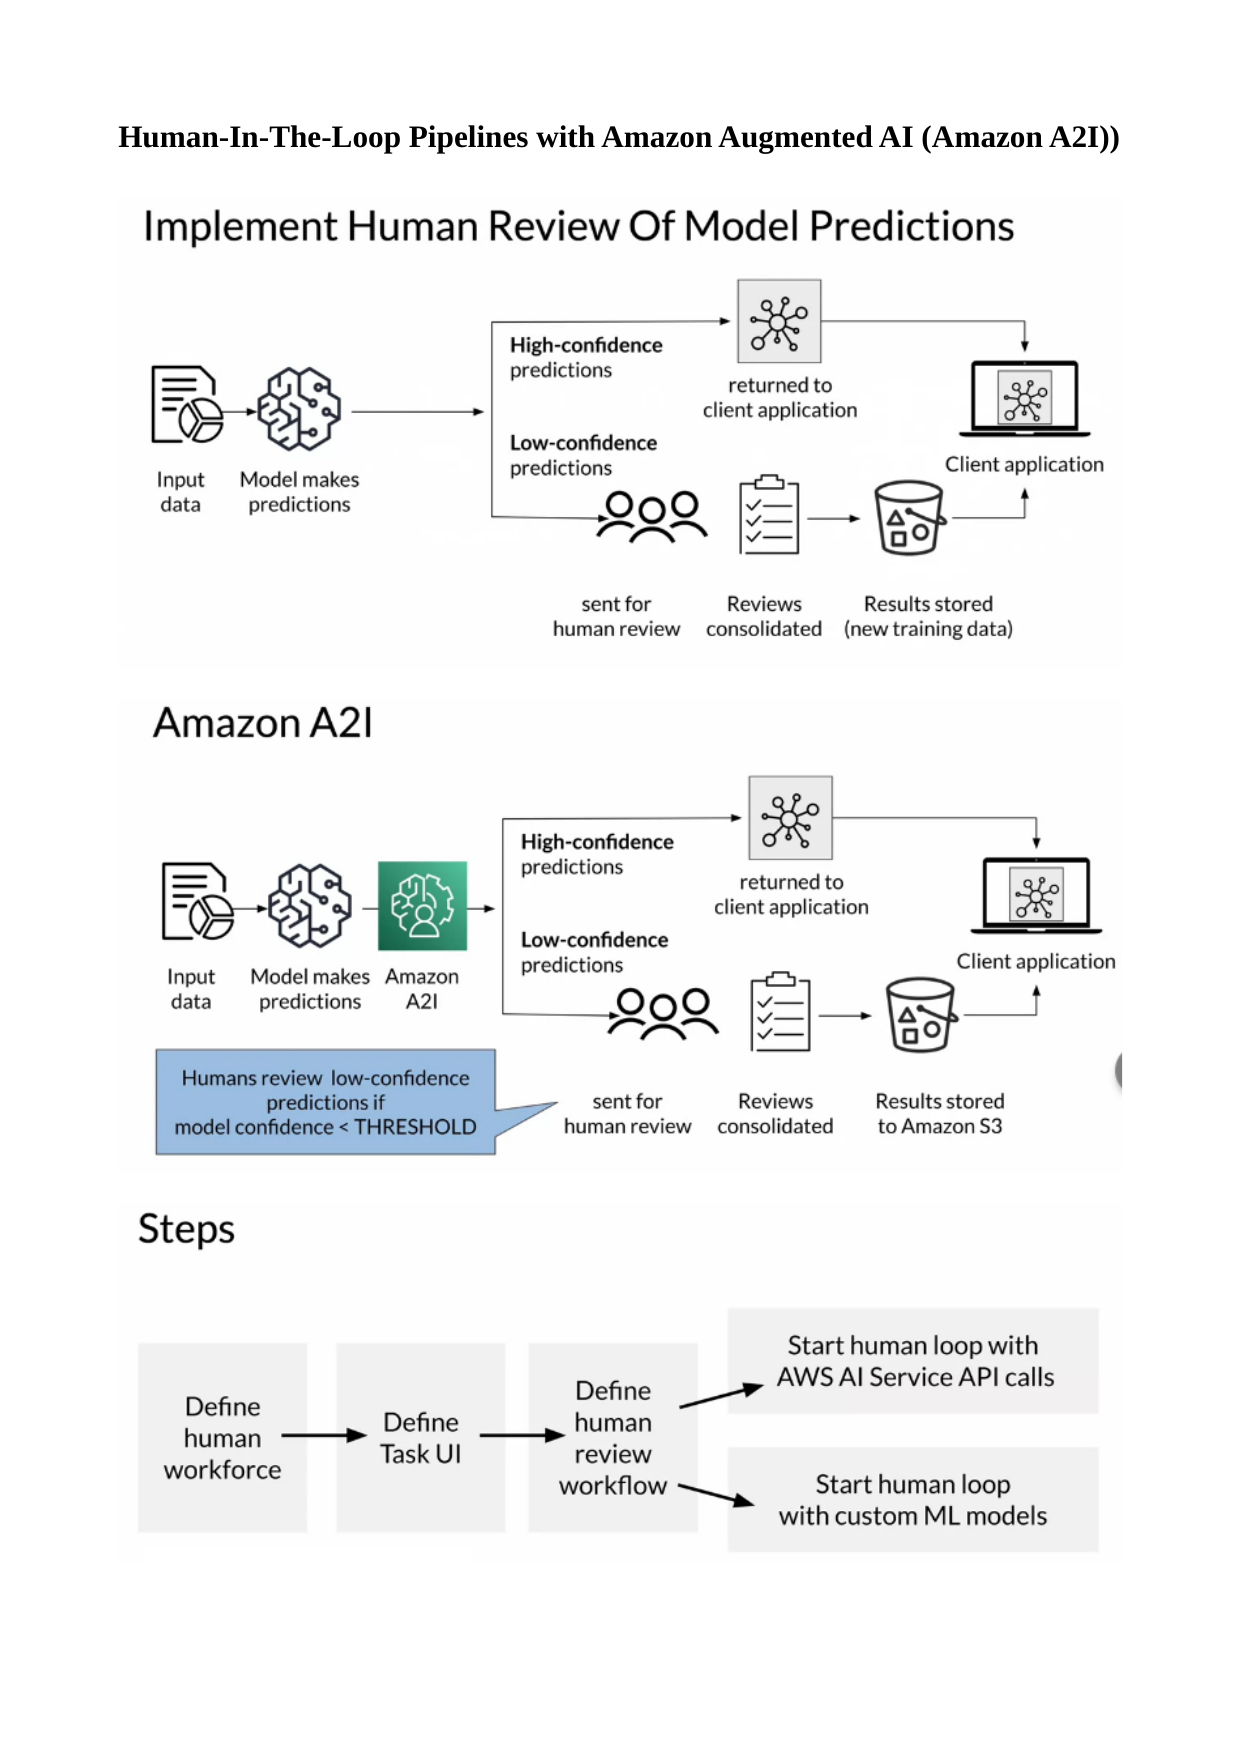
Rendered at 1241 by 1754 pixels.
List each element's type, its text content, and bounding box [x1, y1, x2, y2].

picture [118, 195, 1123, 670]
picture [118, 1202, 1123, 1565]
picture [118, 698, 1123, 1174]
subtitle Human-In-The-Loop Pipelines with Amazon Augmented AI (Amazon A2I)) [118, 118, 1122, 154]
